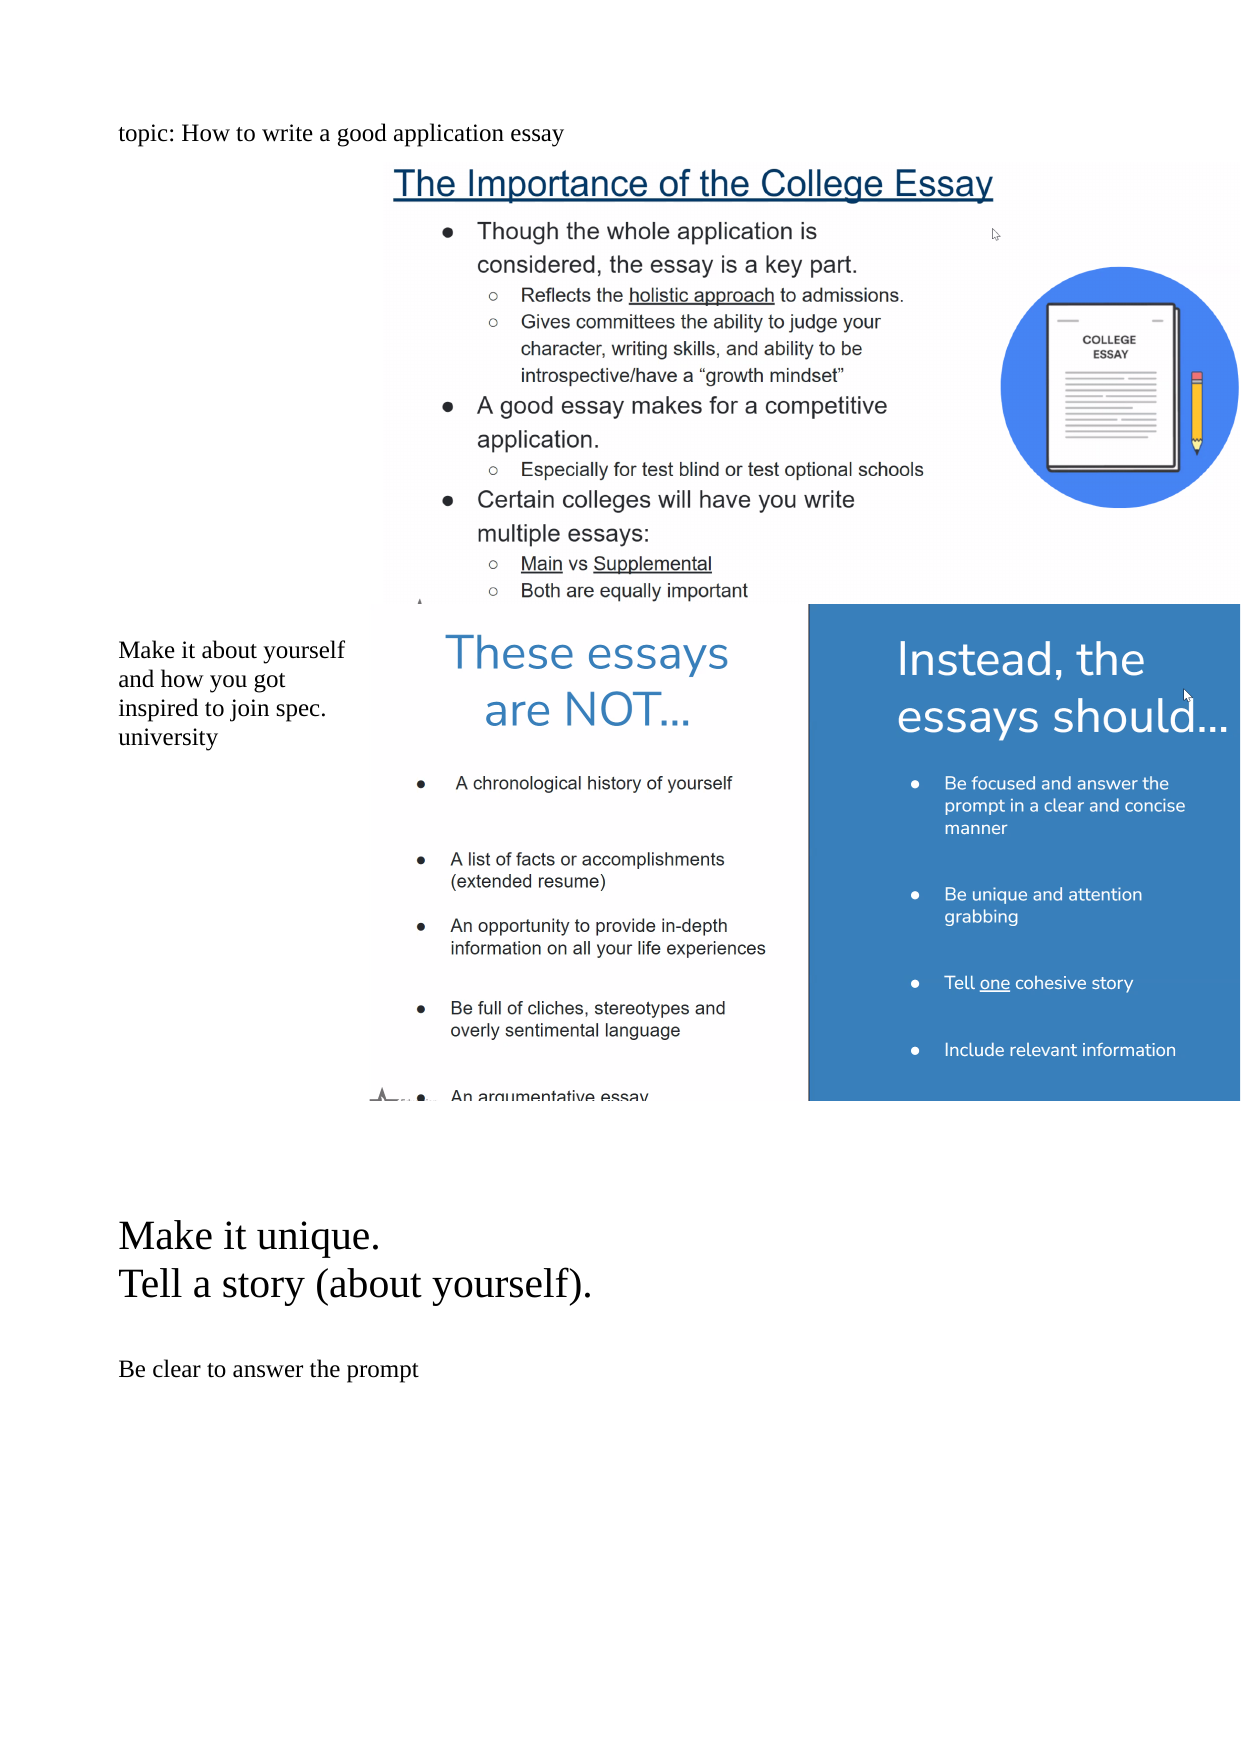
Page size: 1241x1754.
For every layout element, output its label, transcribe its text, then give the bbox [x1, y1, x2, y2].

text Make it about yourself and how you got inspired to join spec. university [118, 636, 369, 751]
text Be clear to answer the prompt [118, 1354, 1122, 1383]
text Tell a story (about yourself). [118, 1258, 1122, 1306]
picture [369, 162, 1241, 1101]
text Make it unique. [118, 1211, 1122, 1258]
text topic: How to write a good application essay [118, 118, 1122, 147]
